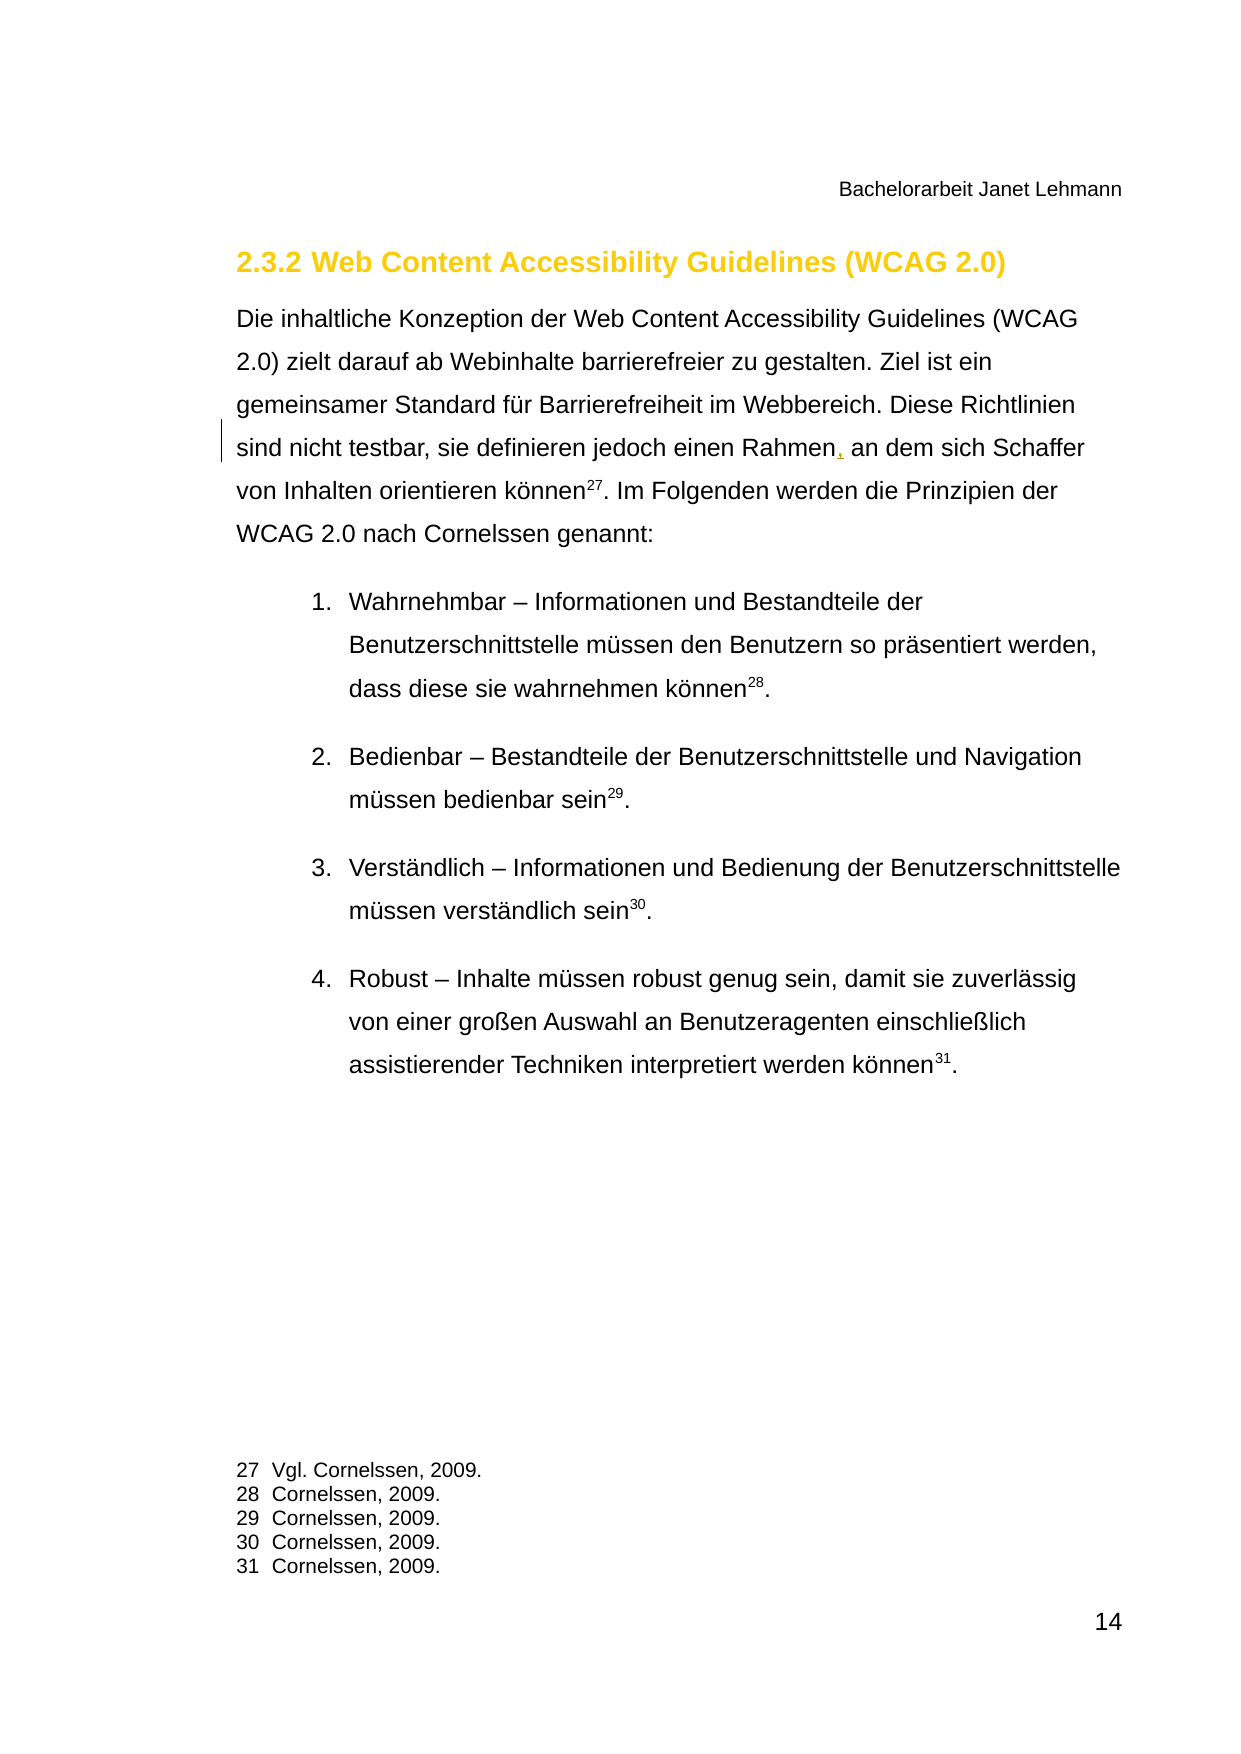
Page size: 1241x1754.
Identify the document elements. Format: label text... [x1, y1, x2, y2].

subtitle Web Content Accessibility Guidelines (WCAG 2.0) [236, 245, 1122, 279]
list Robust – Inhalte müssen robust genug sein, damit sie zuverlässig von einer großen Auswahl an Benutzeragenten einschließlich assistierender Techniken interpretiert werden können. [311, 964, 1122, 1079]
list Cornelssen, 2009. [236, 1482, 1122, 1506]
text Die inhaltliche Konzeption der Web Content Accessibility Guidelines (WCAG 2.0) zielt darauf ab Webinhalte barrierefreier zu gestalten. Ziel ist ein gemeinsamer Standard für Barrierefreiheit im Webbereich. Diese Richtlinien sind nicht testbar, sie definieren jedoch einen Rahmen, an dem sich Schaffer von Inhalten orientieren können. Im Folgenden werden die Prinzipien der WCAG 2.0 nach Cornelssen genannt: [236, 304, 1122, 548]
text Vgl. Cornelssen, 2009. [236, 1458, 1122, 1482]
list Cornelssen, 2009. [236, 1554, 1122, 1578]
list Bedienbar – Bestandteile der Benutzerschnittstelle und Navigation müssen bedienbar sein. [311, 742, 1122, 813]
list Cornelssen, 2009. [236, 1506, 1122, 1530]
list Verständlich – Informationen und Bedienung der Benutzerschnittstelle müssen verständlich sein. [311, 853, 1122, 924]
list Cornelssen, 2009. [236, 1530, 1122, 1554]
list Wahrnehmbar – Informationen und Bestandteile der Benutzerschnittstelle müssen den Benutzern so präsentiert werden, dass diese sie wahrnehmen können. [311, 587, 1122, 702]
